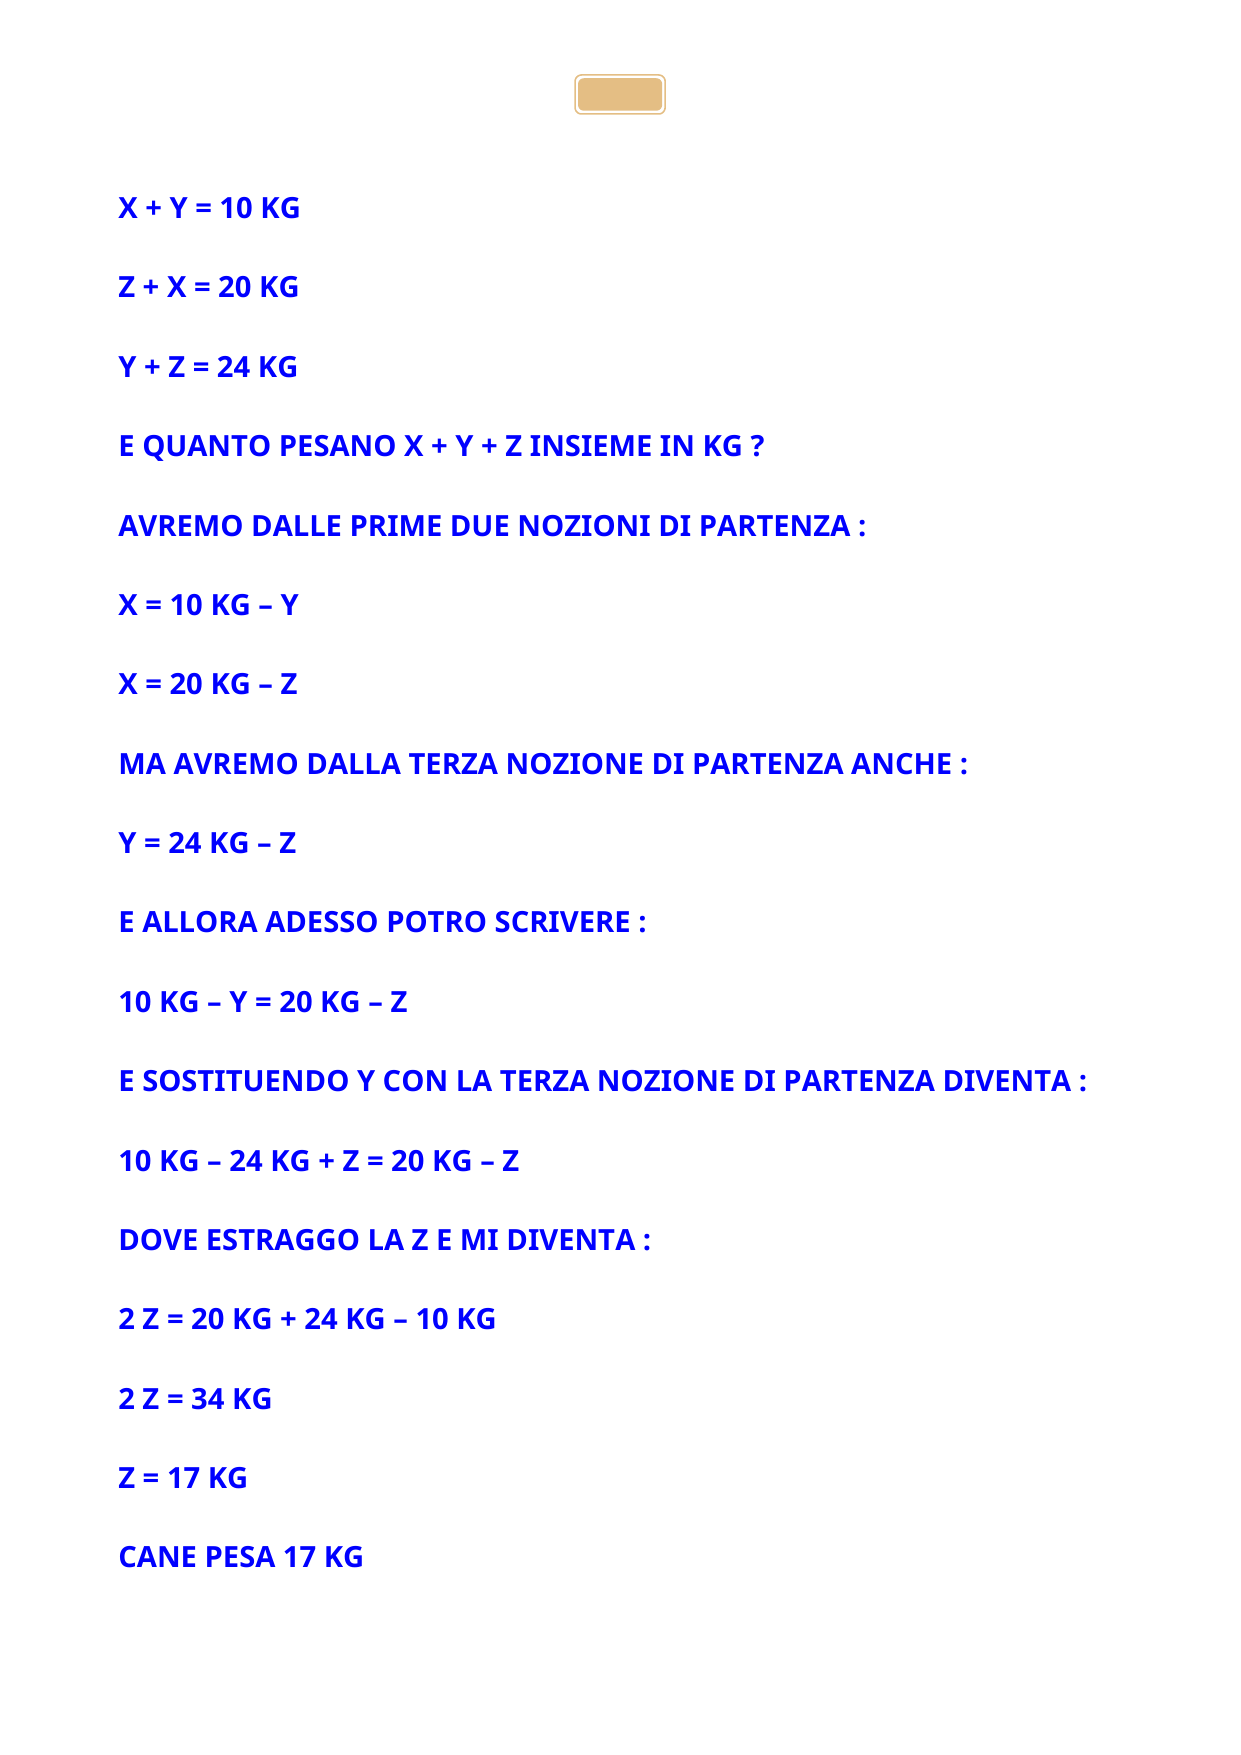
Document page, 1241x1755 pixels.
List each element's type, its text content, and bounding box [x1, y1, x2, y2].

text E QUANTO PESANO X + Y + Z INSIEME IN KG ? [118, 426, 1122, 465]
text Y = 24 KG – Z [118, 822, 1122, 862]
text Z + X = 20 KG [118, 267, 1122, 306]
text E ALLORA ADESSO POTRO SCRIVERE : [118, 902, 1122, 941]
text X = 20 KG – Z [118, 664, 1122, 703]
text 10 KG – Y = 20 KG – Z [118, 981, 1122, 1021]
text X = 10 KG – Y [118, 584, 1122, 624]
text X + Y = 10 KG [118, 187, 1122, 227]
text AVREMO DALLE PRIME DUE NOZIONI DI PARTENZA : [118, 505, 1122, 544]
text DOVE ESTRAGGO LA Z E MI DIVENTA : [118, 1219, 1122, 1259]
text CANE PESA 17 KG [118, 1537, 1122, 1576]
text 10 KG – 24 KG + Z = 20 KG – Z [118, 1140, 1122, 1179]
text Y + Z = 24 KG [118, 346, 1122, 386]
text Z = 17 KG [118, 1457, 1122, 1497]
text MA AVREMO DALLA TERZA NOZIONE DI PARTENZA ANCHE : [118, 743, 1122, 783]
text 2 Z = 34 KG [118, 1378, 1122, 1418]
text 2 Z = 20 KG + 24 KG – 10 KG [118, 1299, 1122, 1338]
text E SOSTITUENDO Y CON LA TERZA NOZIONE DI PARTENZA DIVENTA : [118, 1061, 1122, 1100]
